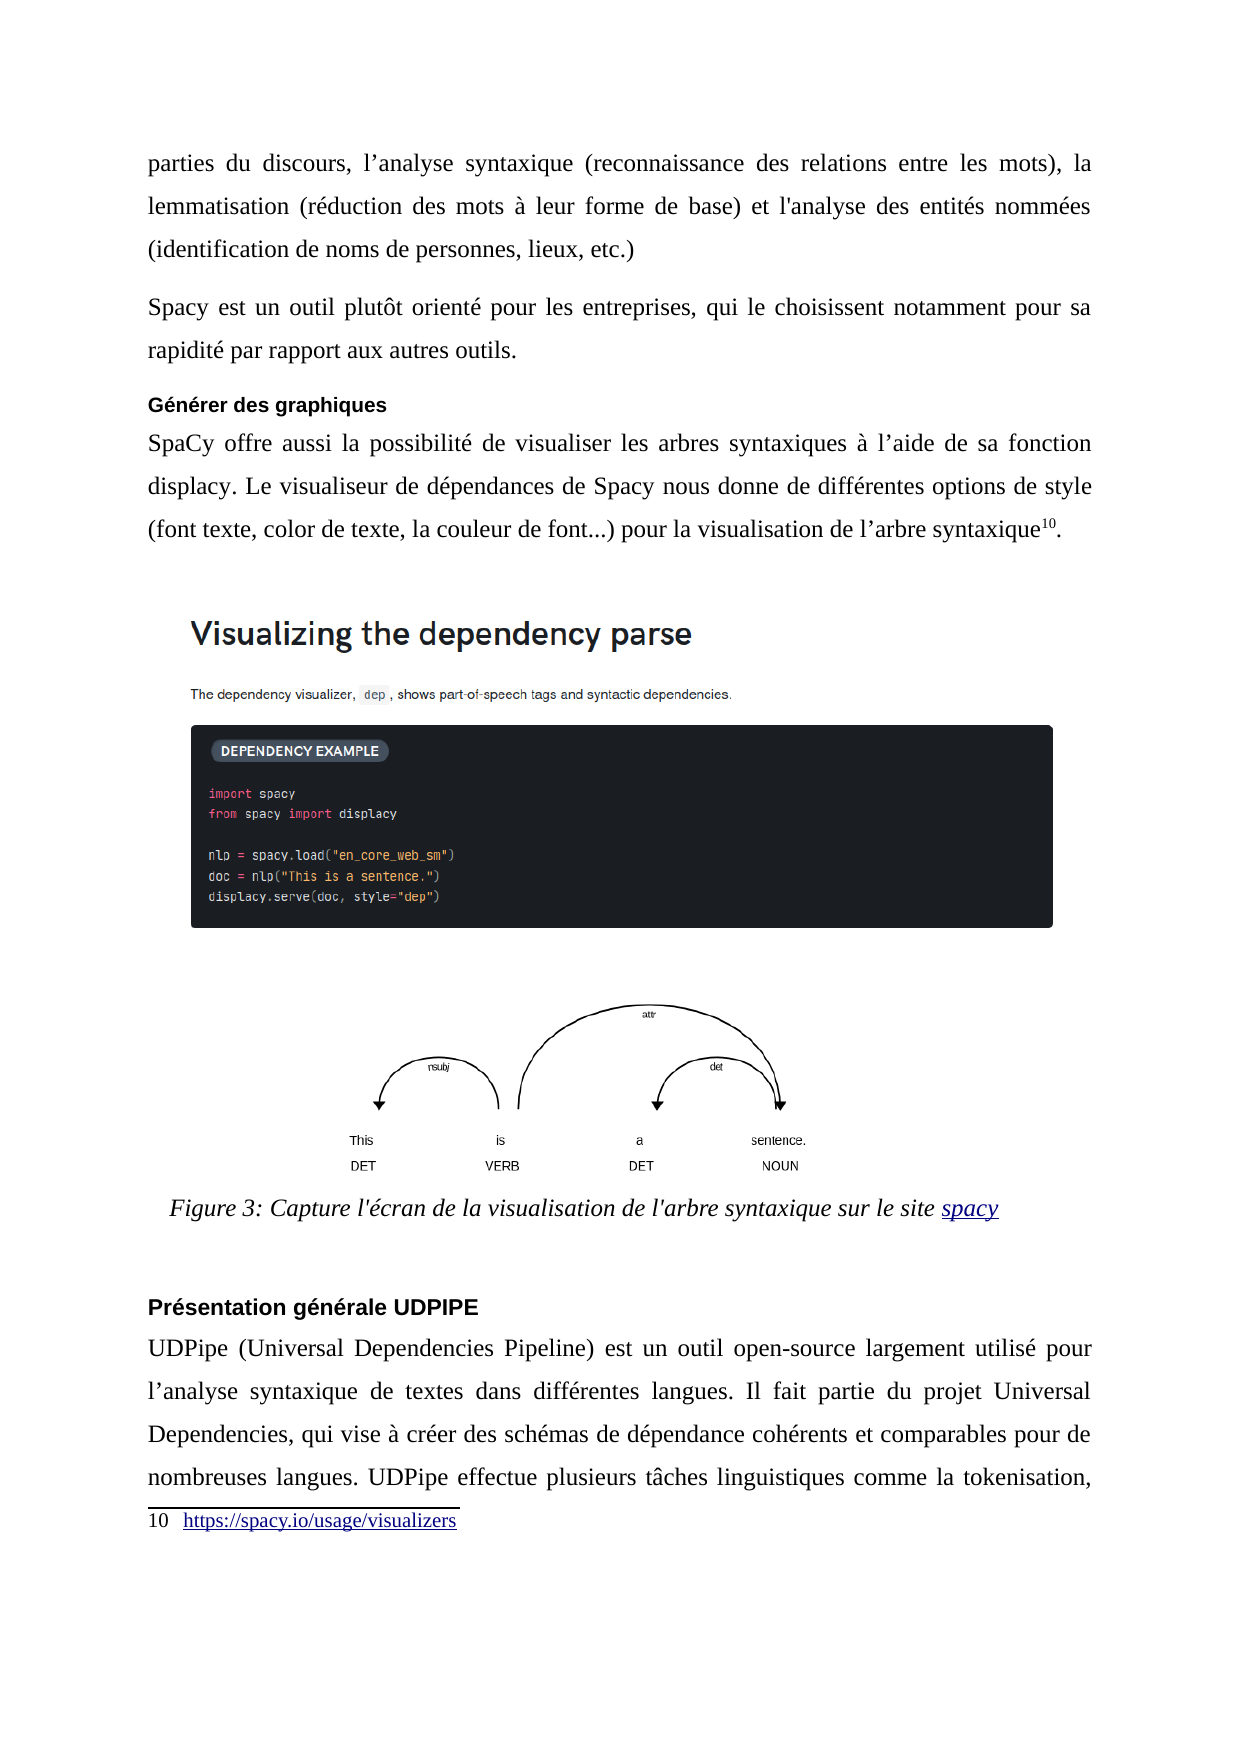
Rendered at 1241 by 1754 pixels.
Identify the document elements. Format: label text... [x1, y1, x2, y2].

text Spacy est un outil plutôt orienté pour les entreprises, qui le choisissent notamment pour sa rapidité par rapport aux autres outils. [148, 292, 1092, 363]
text UDPipe (Universal Dependencies Pipeline) est un outil open-source largement utilisé pour l’analyse syntaxique de textes dans différentes langues. Il fait partie du projet Universal Dependencies, qui vise à créer des schémas de dépendance cohérents et comparables pour de nombreuses langues. UDPipe effectue plusieurs tâches linguistiques comme la tokenisation, [148, 1333, 1092, 1491]
text https://spacy.io/usage/visualizers [148, 1508, 1092, 1532]
subtitle Présentation générale UDPIPE [148, 1294, 1092, 1320]
picture [169, 584, 1072, 1193]
text SpaCy offre aussi la possibilité de visualiser les arbres syntaxiques à l’aide de sa fonction displacy. Le visualiseur de dépendances de Spacy nous donne de différentes options de style (font texte, color de texte, la couleur de font...) pour la visualisation de l’arbre syntaxique. [148, 428, 1092, 543]
text parties du discours, l’analyse syntaxique (reconnaissance des relations entre les mots), la lemmatisation (réduction des mots à leur forme de base) et l'analyse des entités nommées (identification de noms de personnes, lieux, etc.) [148, 148, 1092, 263]
text Figure 3: Capture l'écran de la visualisation de l'arbre syntaxique sur le site spacy [169, 1193, 1071, 1222]
text Générer des graphiques [148, 392, 1092, 416]
